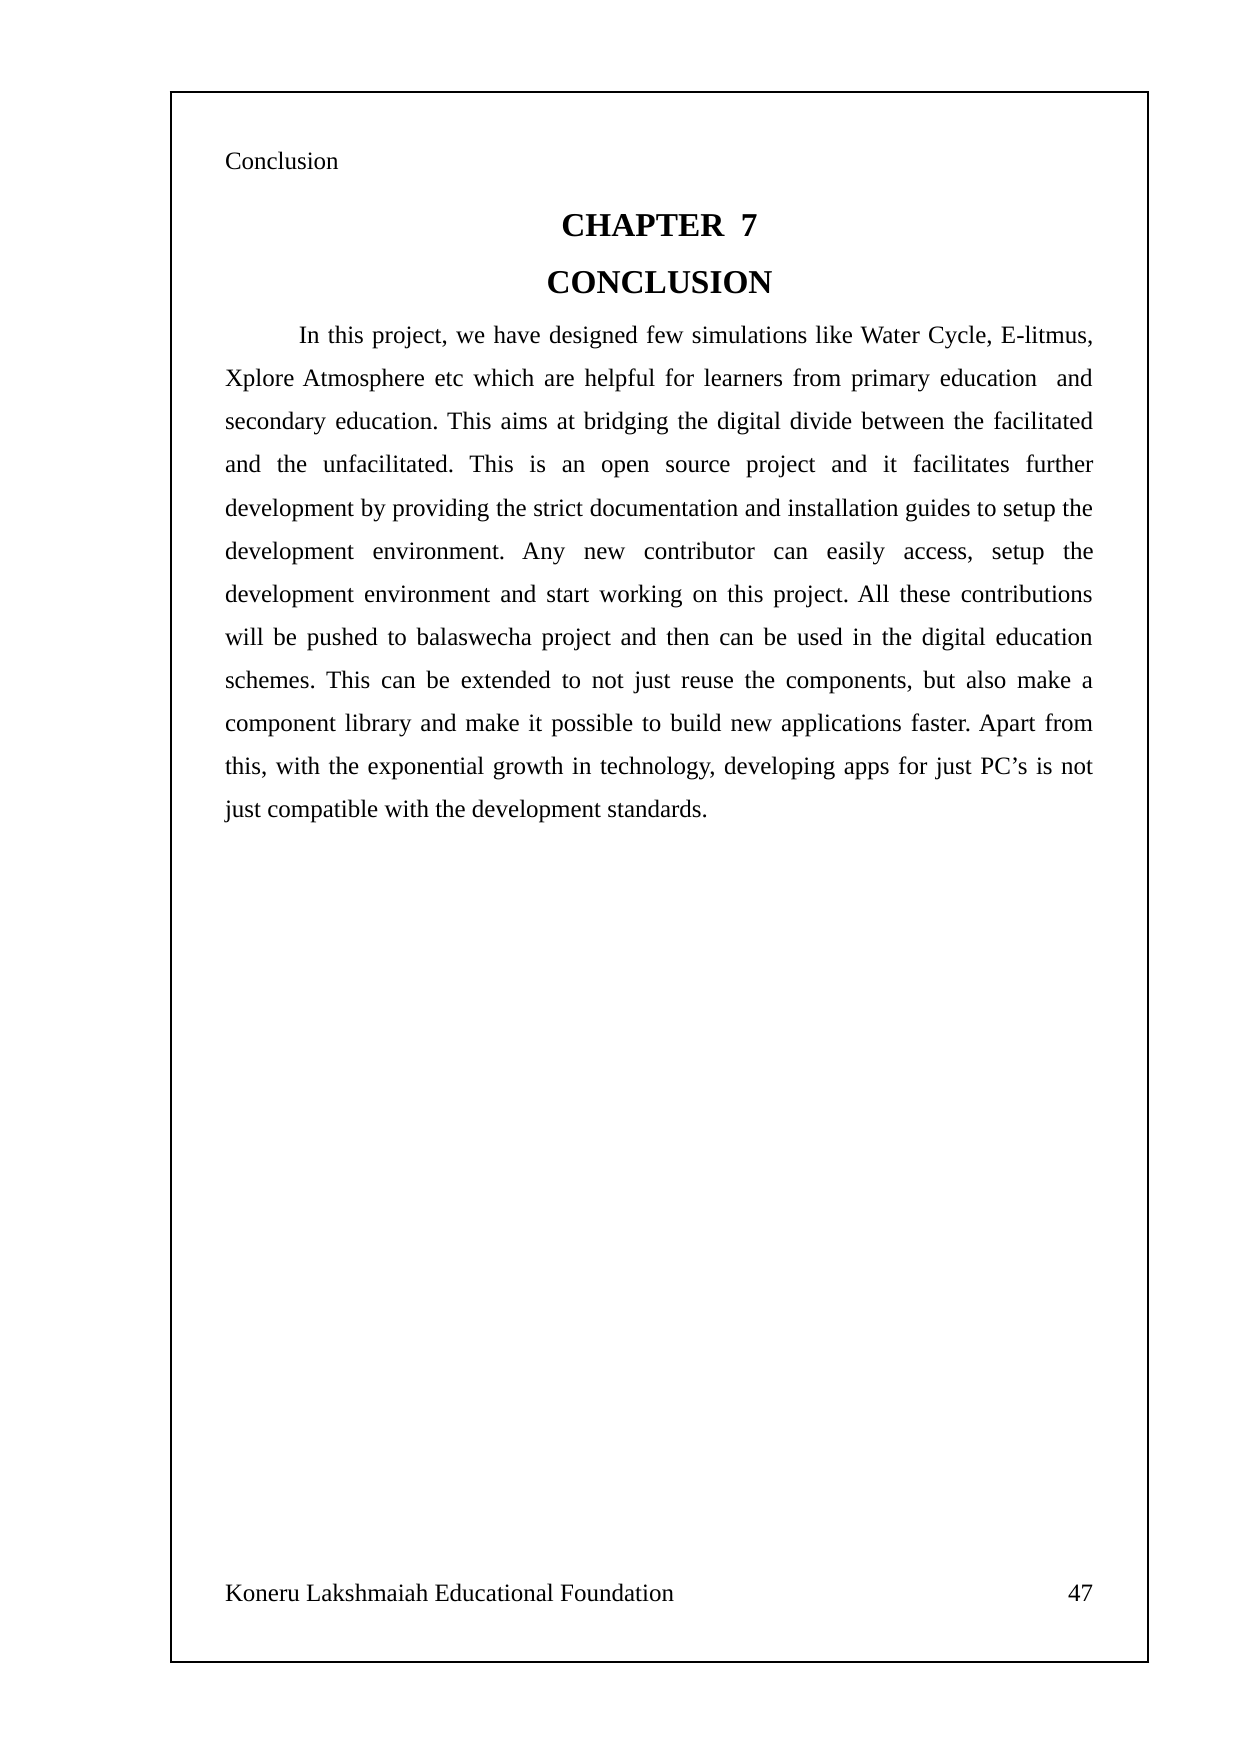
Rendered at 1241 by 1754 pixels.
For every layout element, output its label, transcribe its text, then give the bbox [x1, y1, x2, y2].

text CONCLUSION [225, 263, 1094, 301]
text CHAPTER 7 [225, 205, 1094, 243]
text In this project, we have designed few simulations like Water Cycle, E-litmus, Xplore Atmosphere etc which are helpful for learners from primary education and secondary education. This aims at bridging the digital divide between the facilitated and the unfacilitated. This is an open source project and it facilitates further development by providing the strict documentation and installation guides to setup the development environment. Any new contributor can easily access, setup the development environment and start working on this project. All these contributions will be pushed to balaswecha project and then can be used in the digital education schemes. This can be extended to not just reuse the components, but also make a component library and make it possible to build new applications faster. Apart from this, with the exponential growth in technology, developing apps for just PC’s is not just compatible with the development standards. [225, 320, 1094, 823]
